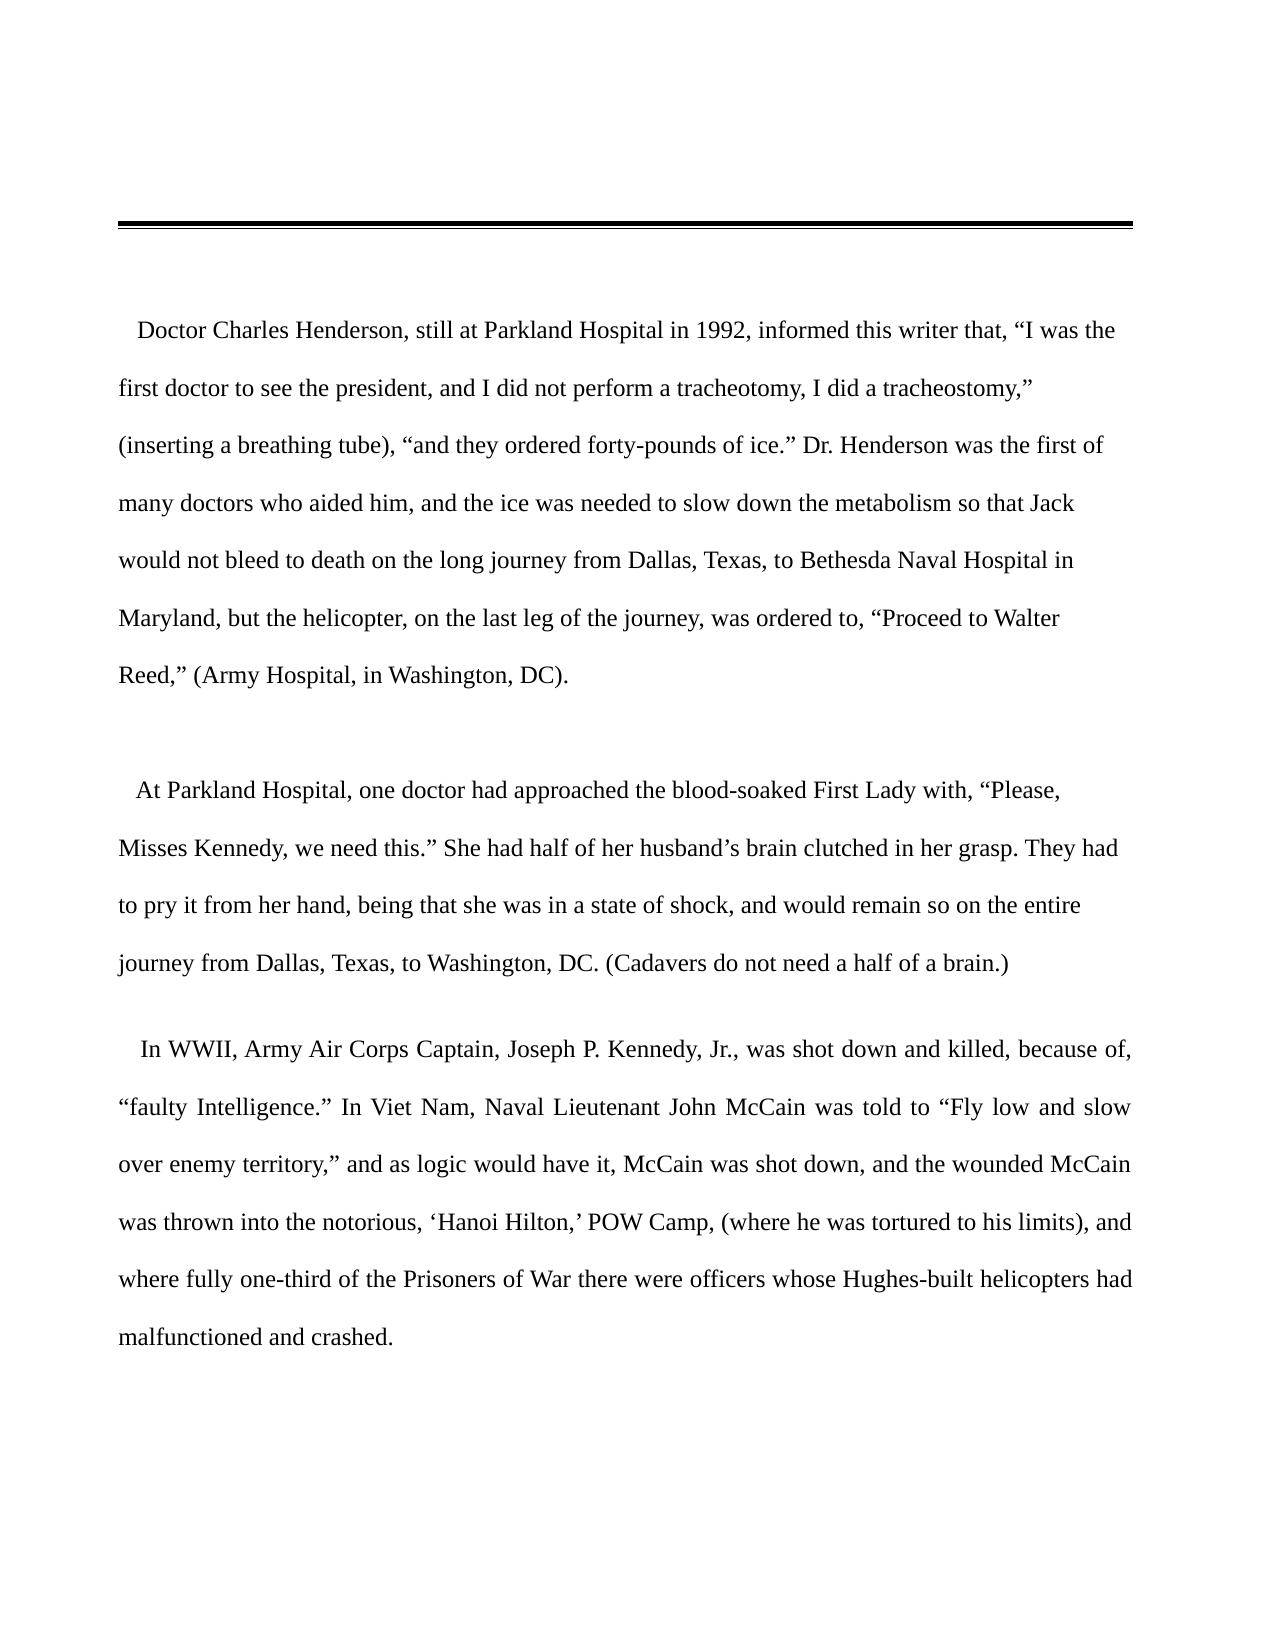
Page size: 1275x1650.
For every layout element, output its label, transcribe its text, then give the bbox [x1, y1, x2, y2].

text Maryland, but the helicopter, on the last leg of the journey, was ordered to, “Proceed to Walter [118, 603, 1133, 632]
text Reed,” (Army Hospital, in Washington, DC). [118, 661, 1133, 689]
text many doctors who aided him, and the ice was needed to slow down the metabolism so that Jack [118, 488, 1133, 517]
text Doctor Charles Henderson, still at Parkland Hospital in 1992, informed this writer that, “I was the [118, 316, 1133, 344]
text journey from Dallas, Texas, to Washington, DC. (Cadavers do not need a half of a brain.) [118, 948, 1133, 977]
text would not bleed to death on the long journey from Dallas, Texas, to Bethesda Naval Hospital in [118, 546, 1133, 574]
text (inserting a breathing tube), “and they ordered forty-pounds of ice.” Dr. Henderson was the first of [118, 431, 1133, 459]
text At Parkland Hospital, one doctor had approached the blood-soaked First Lady with, “Please, [118, 776, 1133, 804]
text In WWII, Army Air Corps Captain, Joseph P. Kennedy, Jr., was shot down and killed, because of, “faulty Intelligence.” In Viet Nam, Naval Lieutenant John McCain was told to “Fly low and slow over enemy territory,” and as logic would have it, McCain was shot down, and the wounded McCain was thrown into the notorious, ‘Hanoi Hilton,’ POW Camp, (where he was tortured to his limits), and where fully one-third of the Prisoners of War there were officers whose Hughes-built helicopters had malfunctioned and crashed. [118, 1034, 1133, 1351]
text to pry it from her hand, being that she was in a state of shock, and would remain so on the entire [118, 891, 1133, 919]
text first doctor to see the president, and I did not perform a tracheotomy, I did a tracheostomy,” [118, 373, 1133, 402]
text Misses Kennedy, we need this.” She had half of her husband’s brain clutched in her grasp. They had [118, 833, 1133, 862]
